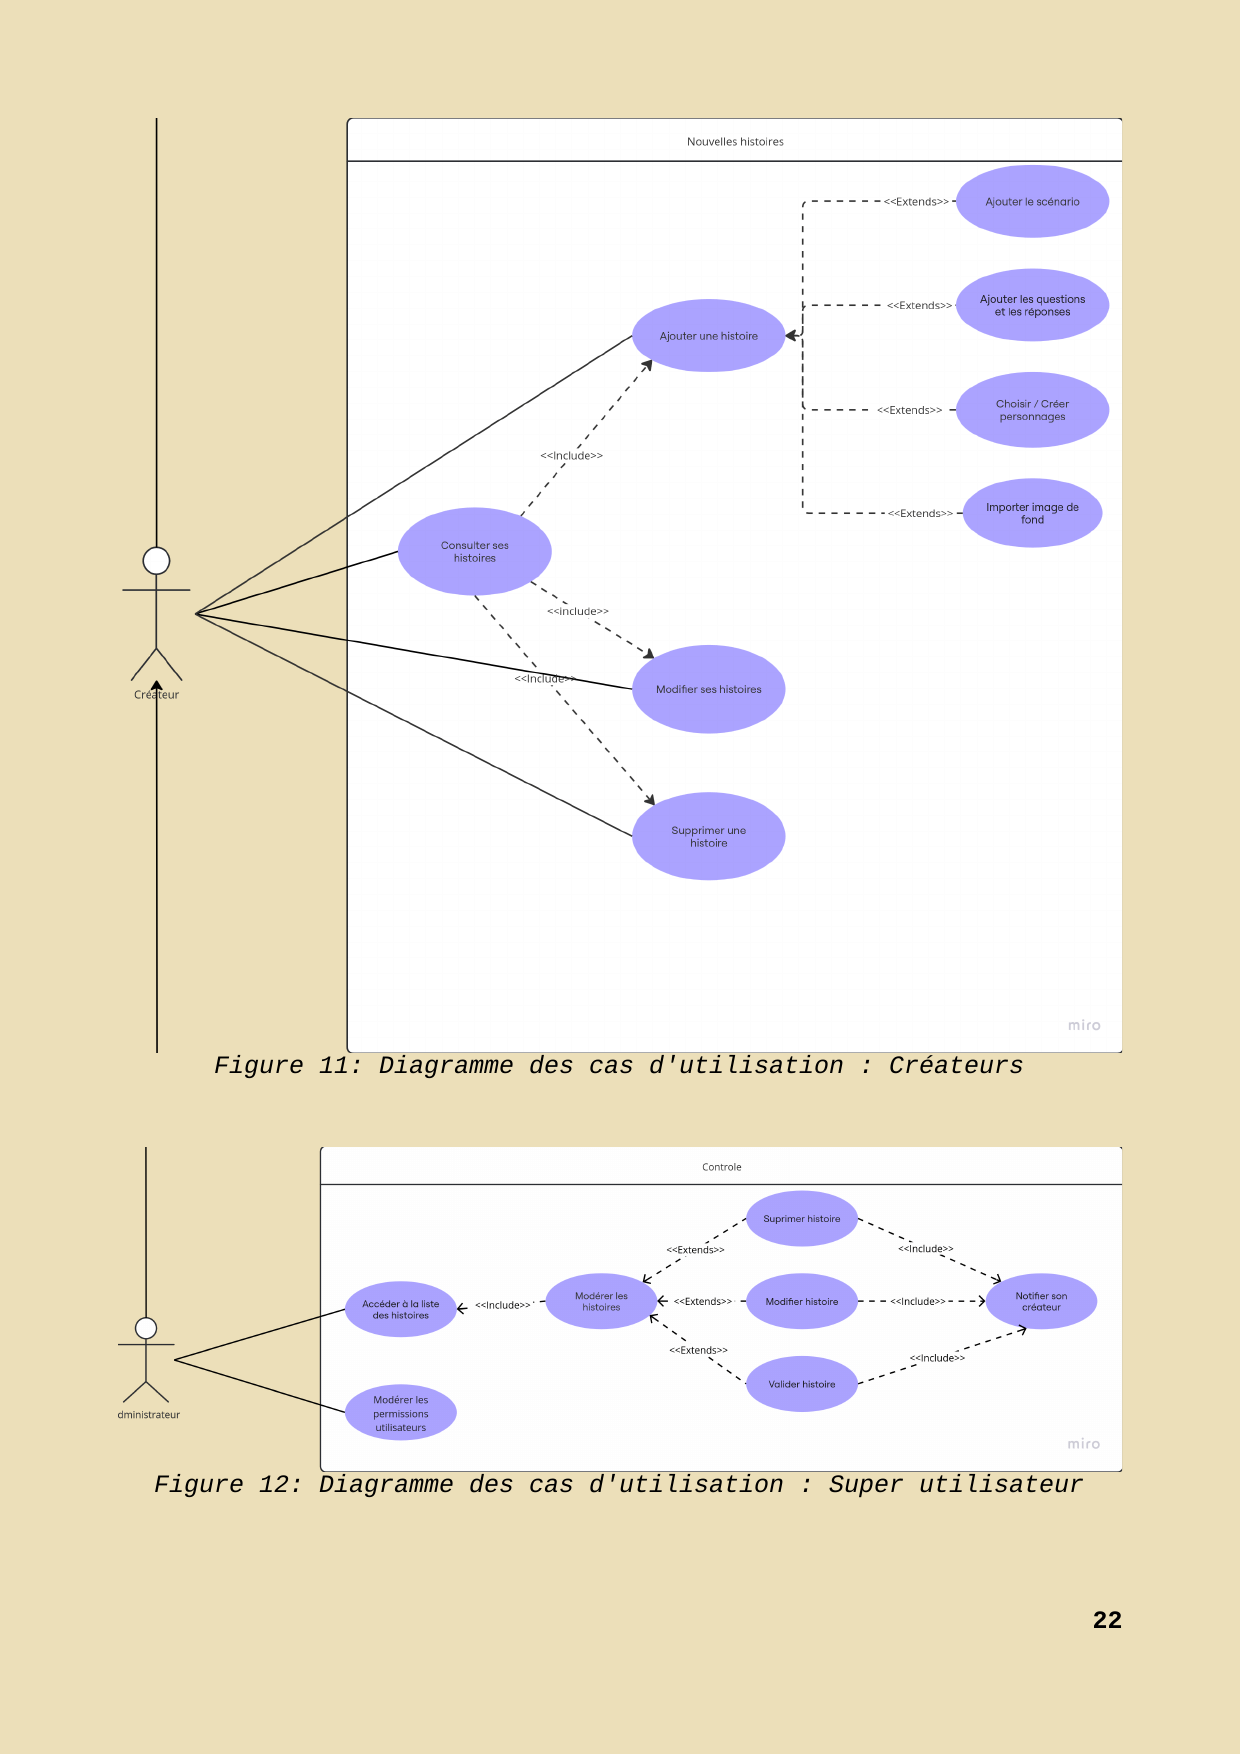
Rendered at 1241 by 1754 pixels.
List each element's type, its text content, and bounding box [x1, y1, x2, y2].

picture [118, 1147, 1123, 1472]
text Figure 11: Diagramme des cas d'utilisation : Créateurs [118, 1053, 1122, 1081]
picture [118, 118, 1123, 1053]
text Figure 12: Diagramme des cas d'utilisation : Super utilisateur [118, 1472, 1122, 1500]
